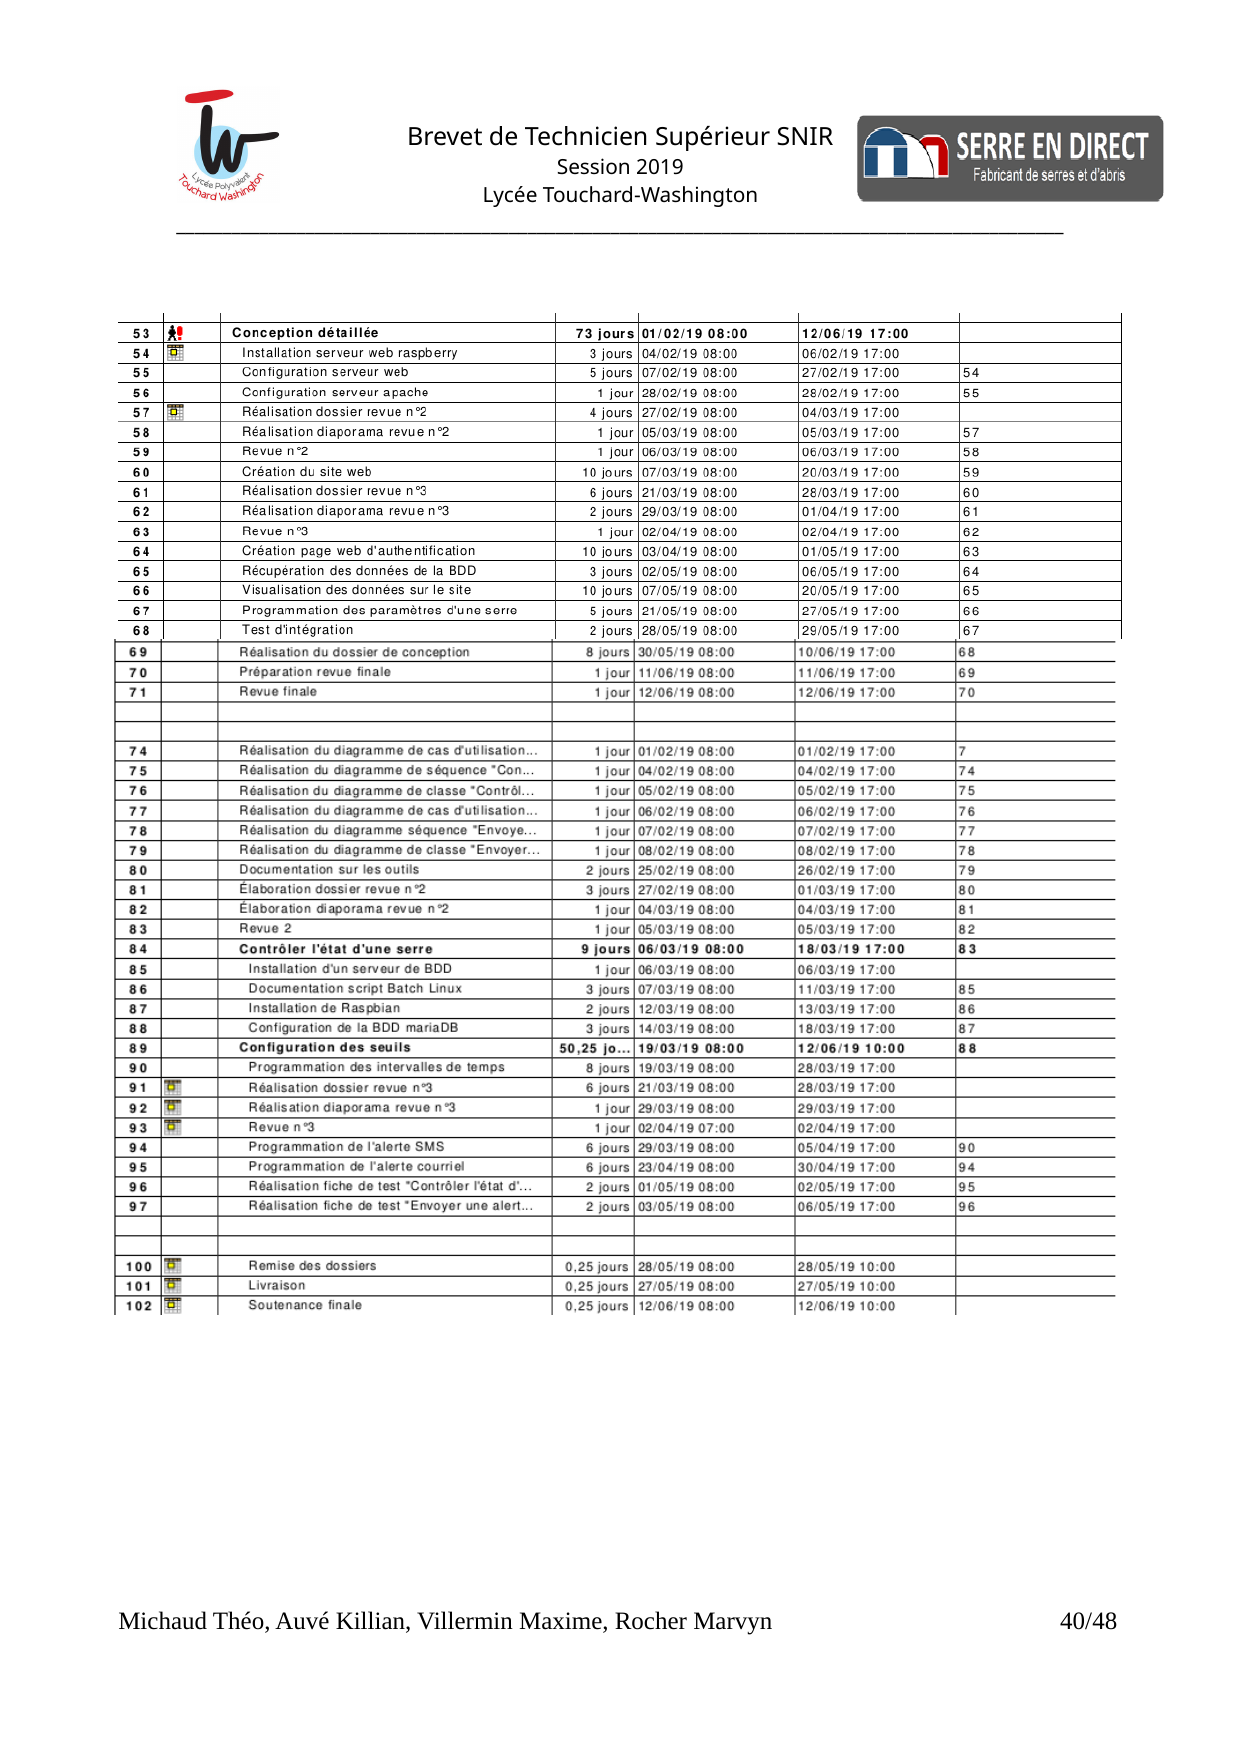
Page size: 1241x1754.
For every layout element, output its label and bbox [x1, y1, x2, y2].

picture [111, 313, 1123, 1315]
picture [176, 86, 281, 203]
picture [852, 113, 1167, 206]
